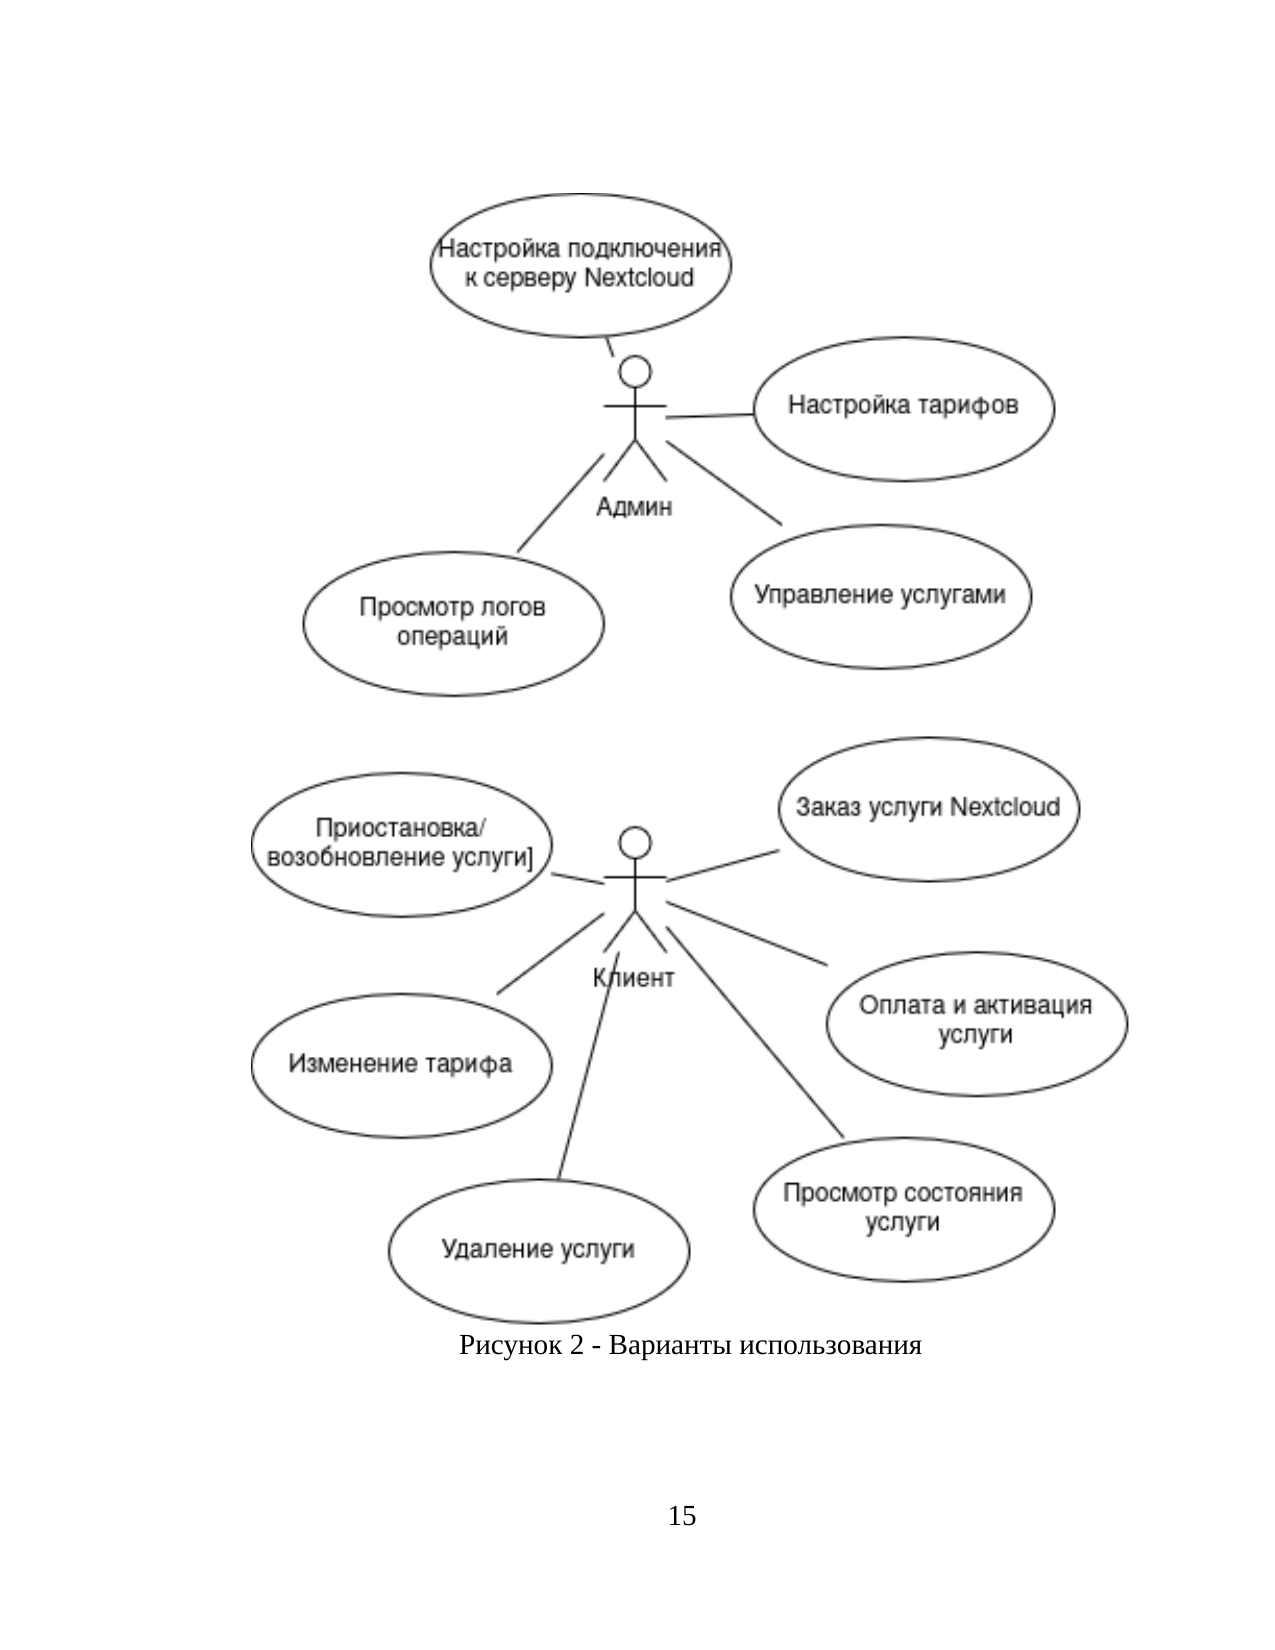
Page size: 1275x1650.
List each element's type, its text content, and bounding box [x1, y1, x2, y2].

picture [251, 193, 1130, 1327]
text Рисунок 2 - Варианты использования [251, 1327, 1130, 1360]
